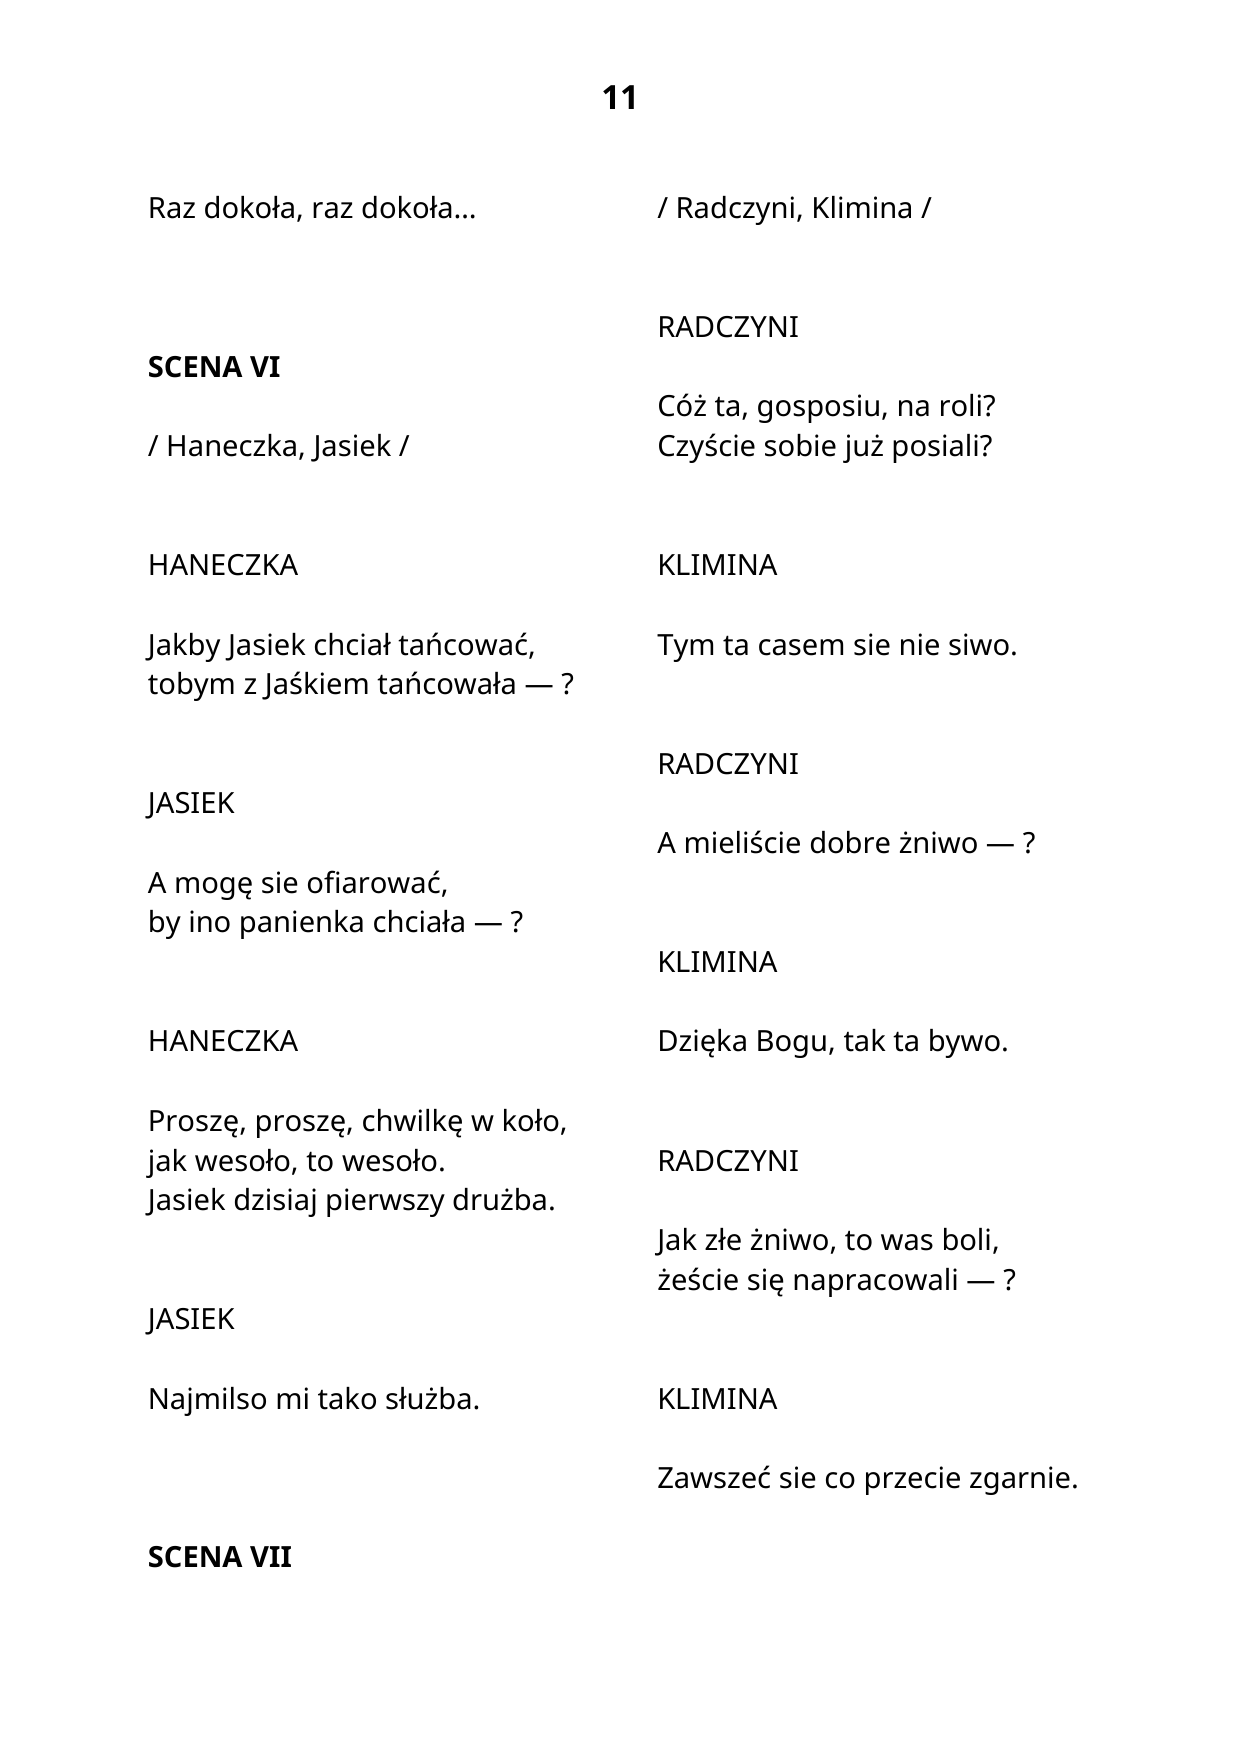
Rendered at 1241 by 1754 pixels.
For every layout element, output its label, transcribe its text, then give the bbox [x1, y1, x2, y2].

text Najmilso mi tako służba. [148, 1378, 583, 1418]
text Raz dokoła, raz dokoła… [148, 187, 583, 227]
text A mieliście dobre żniwo — ? [657, 822, 1093, 862]
text Czyście sobie już posiali? [657, 425, 1093, 465]
text RADCZYNI [657, 1140, 1093, 1179]
text żeście się napracowali — ? [657, 1259, 1093, 1298]
text Tym ta casem sie nie siwo. [657, 624, 1093, 663]
text Jasiek dzisiaj pierwszy drużba. [148, 1179, 583, 1219]
text KLIMINA [657, 544, 1093, 584]
text / Radczyni, Klimina / [657, 187, 1093, 227]
text HANECZKA [148, 1021, 583, 1060]
text Jakby Jasiek chciał tańcować, [148, 624, 583, 663]
text SCENA VI [148, 346, 583, 386]
text RADCZYNI [657, 743, 1093, 783]
text Zawszeć sie co przecie zgarnie. [657, 1457, 1093, 1497]
text KLIMINA [657, 1378, 1093, 1418]
text KLIMINA [657, 941, 1093, 981]
text by ino panienka chciała — ? [148, 902, 583, 941]
text Proszę, proszę, chwilkę w koło, [148, 1100, 583, 1140]
text A mogę sie ofiarować, [148, 862, 583, 902]
text HANECZKA [148, 544, 583, 584]
text RADCZYNI [657, 306, 1093, 346]
text JASIEK [148, 1298, 583, 1338]
text / Haneczka, Jasiek / [148, 425, 583, 465]
text jak wesoło, to wesoło. [148, 1140, 583, 1179]
text Jak złe żniwo, to was boli, [657, 1219, 1093, 1259]
text Dzięka Bogu, tak ta bywo. [657, 1021, 1093, 1060]
text Cóż ta, gosposiu, na roli? [657, 386, 1093, 425]
text tobym z Jaśkiem tańcowała — ? [148, 663, 583, 703]
text SCENA VII [148, 1537, 583, 1576]
text JASIEK [148, 783, 583, 822]
